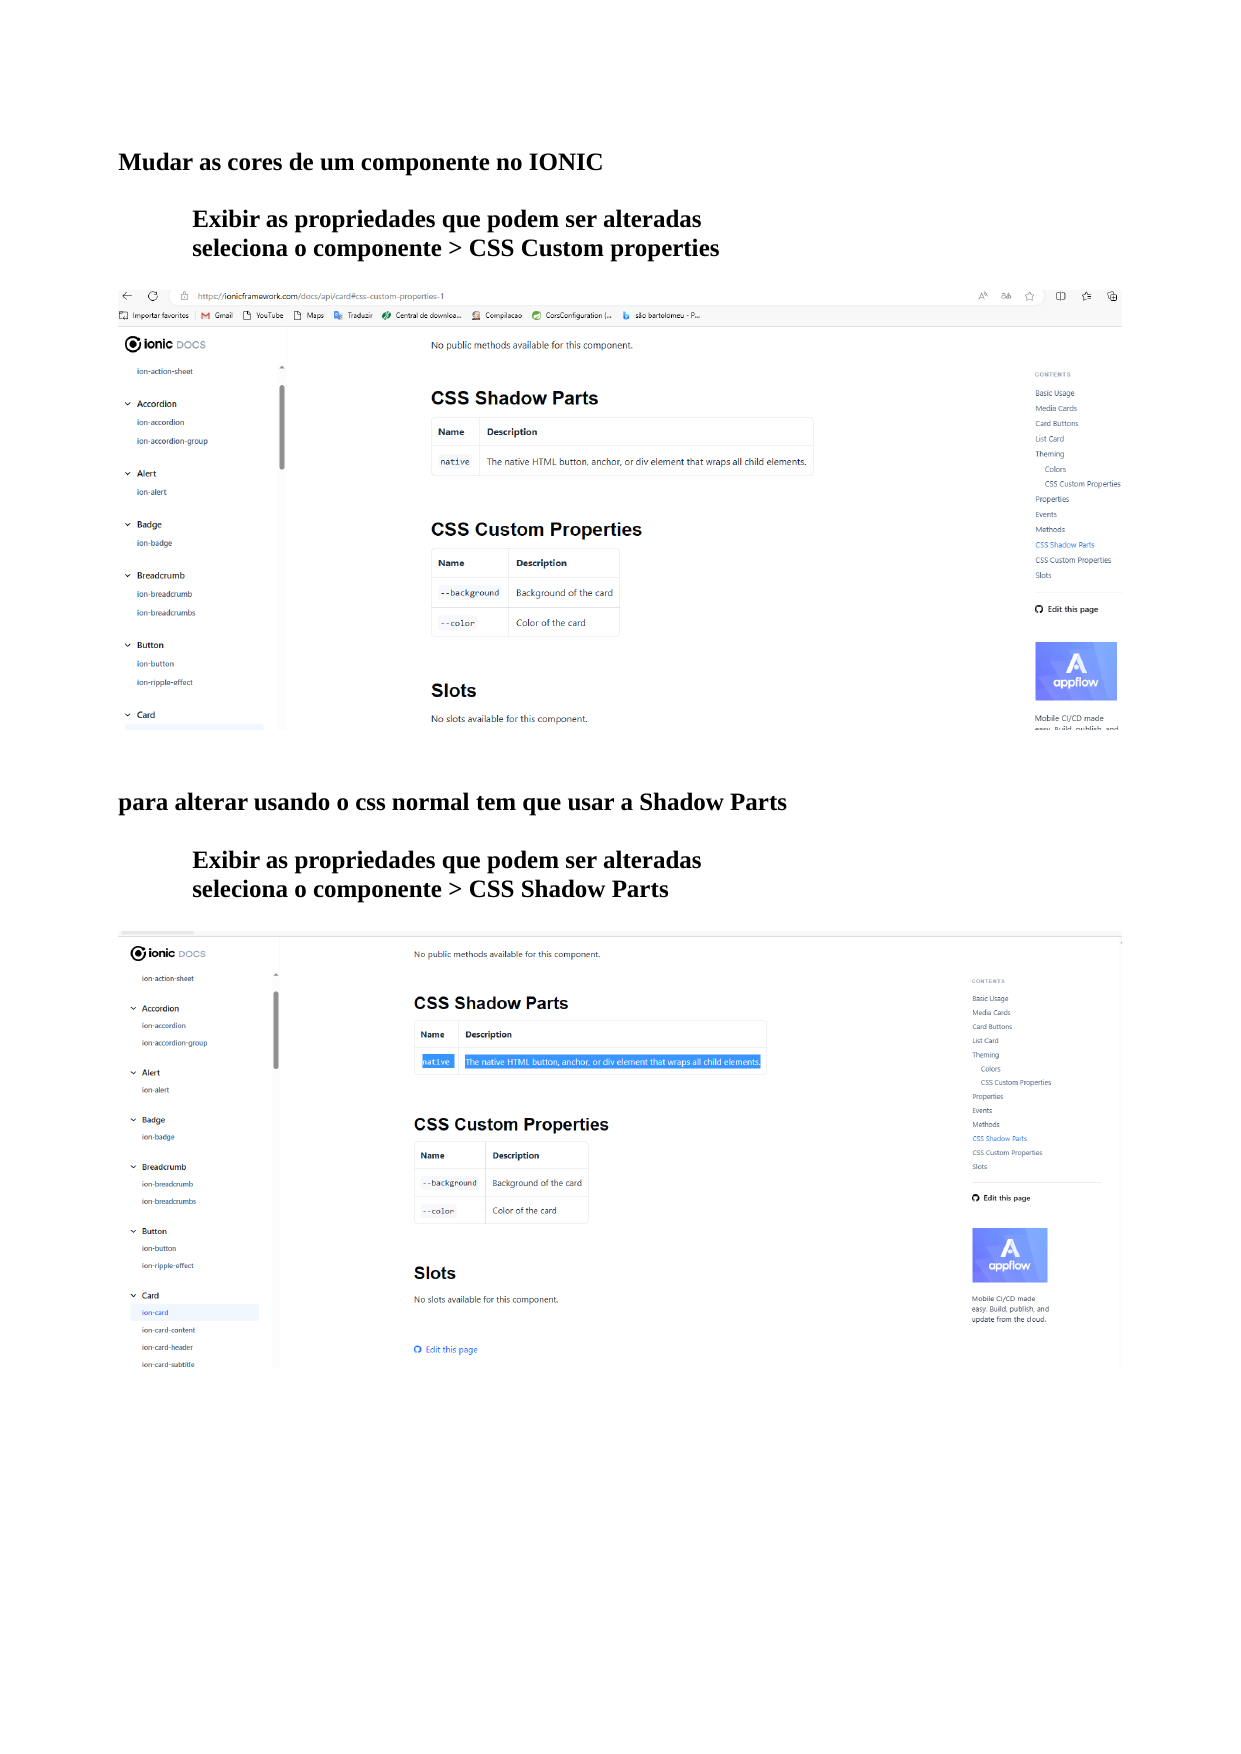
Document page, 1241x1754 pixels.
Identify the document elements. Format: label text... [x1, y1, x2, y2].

picture [118, 290, 1123, 730]
text seleciona o componente > CSS Custom properties [118, 233, 1122, 262]
text para alterar usando o css normal tem que usar a Shadow Parts [118, 787, 1122, 816]
picture [118, 931, 1123, 1368]
text Exibir as propriedades que podem ser alteradas [118, 204, 1122, 233]
text Mudar as cores de um componente no IONIC [118, 147, 1122, 176]
text Exibir as propriedades que podem ser alteradas [118, 845, 1122, 874]
text seleciona o componente > CSS Shadow Parts [118, 874, 1122, 902]
